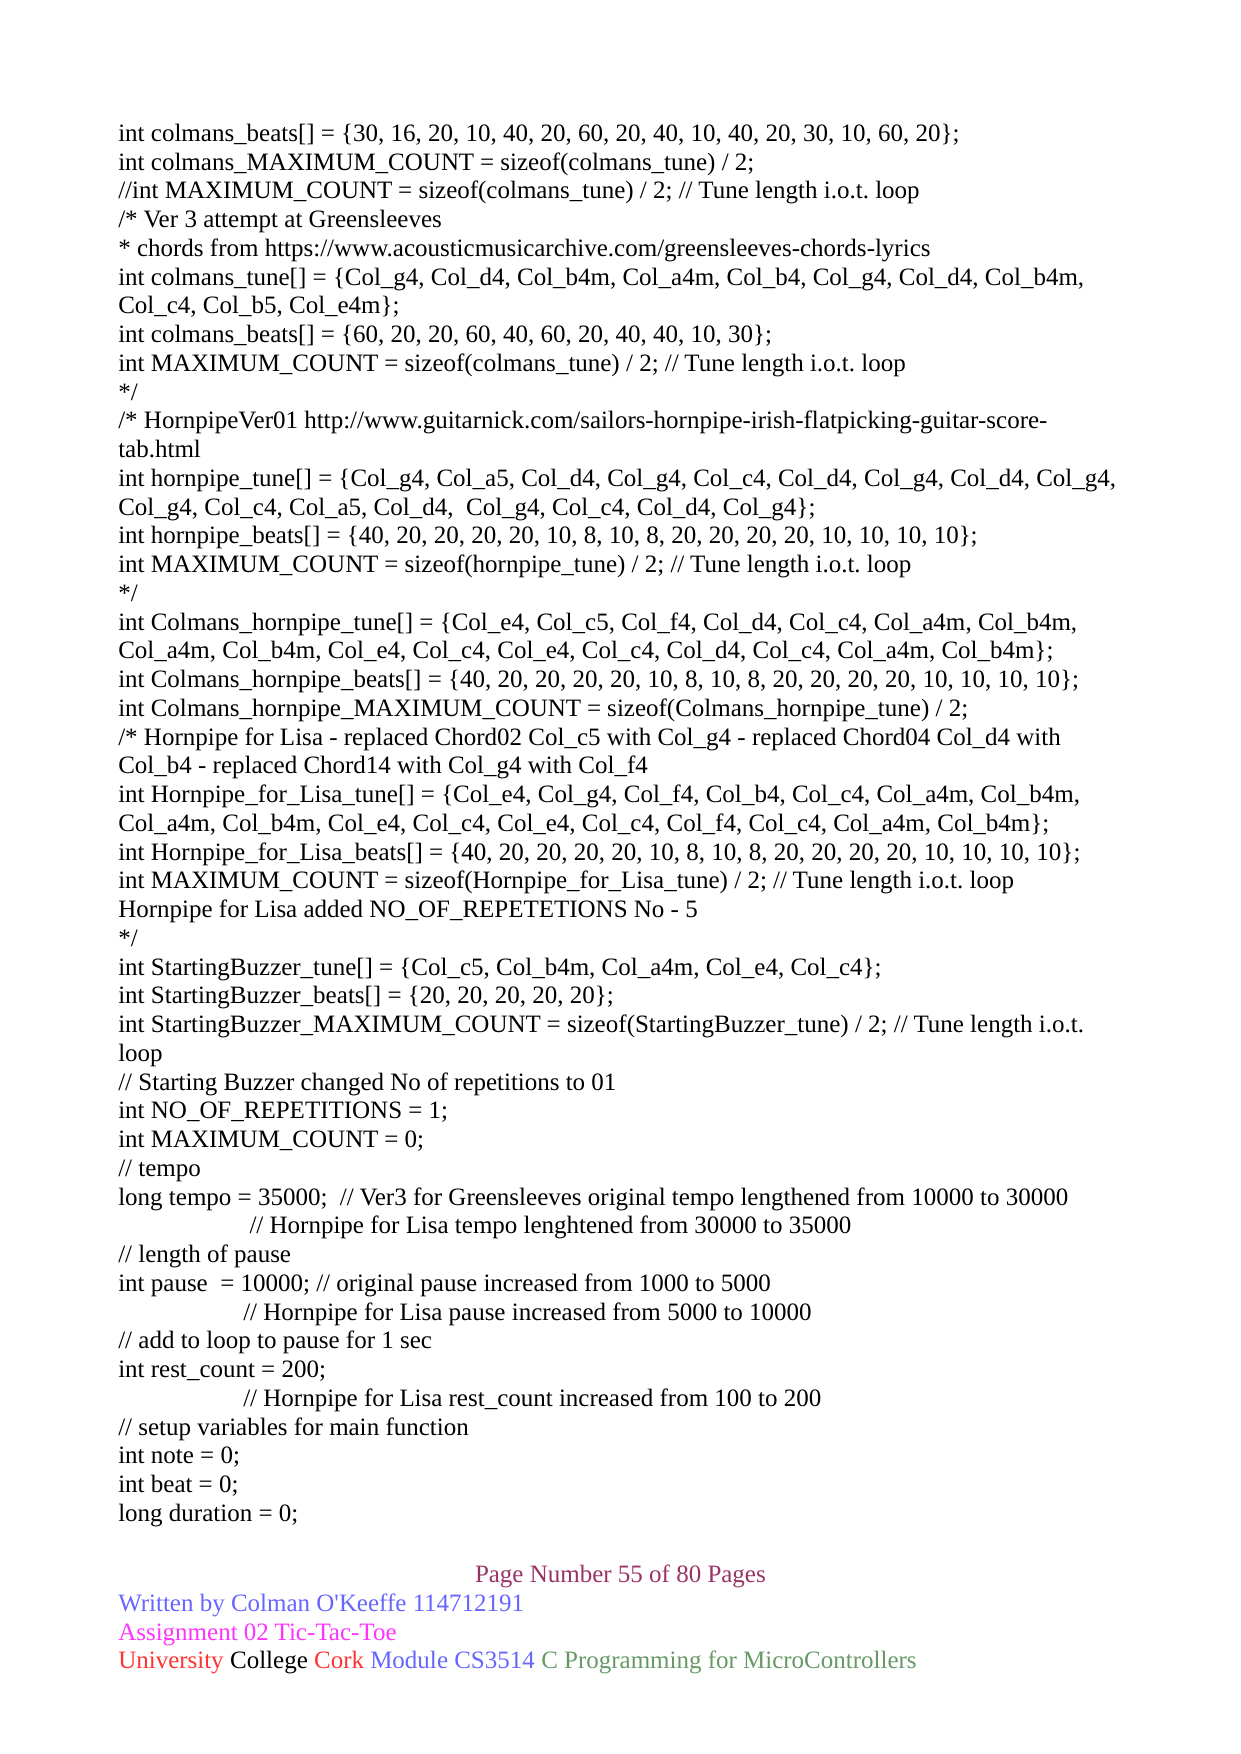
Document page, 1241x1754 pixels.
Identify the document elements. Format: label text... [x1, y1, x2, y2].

text int hornpipe_tune[] = {Col_g4, Col_a5, Col_d4, Col_g4, Col_c4, Col_d4, Col_g4, Col_d4, Col_g4, Col_g4, Col_c4, Col_a5, Col_d4, Col_g4, Col_c4, Col_d4, Col_g4}; [118, 463, 1122, 521]
text int StartingBuzzer_MAXIMUM_COUNT = sizeof(StartingBuzzer_tune) / 2; // Tune length i.o.t. loop [118, 1009, 1122, 1067]
text /* Hornpipe for Lisa - replaced Chord02 Col_c5 with Col_g4 - replaced Chord04 Col_d4 with Col_b4 - replaced Chord14 with Col_g4 with Col_f4 [118, 722, 1122, 779]
text Hornpipe for Lisa added NO_OF_REPETETIONS No - 5 [118, 894, 1122, 923]
text int colmans_tune[] = {Col_g4, Col_d4, Col_b4m, Col_a4m, Col_b4, Col_g4, Col_d4, Col_b4m, Col_c4, Col_b5, Col_e4m}; [118, 262, 1122, 319]
text */ [118, 923, 1122, 952]
text int Colmans_hornpipe_beats[] = {40, 20, 20, 20, 20, 10, 8, 10, 8, 20, 20, 20, 20, 10, 10, 10, 10}; [118, 664, 1122, 693]
text int Colmans_hornpipe_MAXIMUM_COUNT = sizeof(Colmans_hornpipe_tune) / 2; [118, 693, 1122, 722]
text */ [118, 578, 1122, 607]
text int MAXIMUM_COUNT = 0; [118, 1124, 1122, 1153]
text long tempo = 35000; // Ver3 for Greensleeves original tempo lengthened from 10000 to 30000 [118, 1182, 1122, 1211]
text int colmans_MAXIMUM_COUNT = sizeof(colmans_tune) / 2; [118, 147, 1122, 176]
text int MAXIMUM_COUNT = sizeof(colmans_tune) / 2; // Tune length i.o.t. loop [118, 348, 1122, 377]
text // Hornpipe for Lisa pause increased from 5000 to 10000 [118, 1297, 1122, 1326]
text int Colmans_hornpipe_tune[] = {Col_e4, Col_c5, Col_f4, Col_d4, Col_c4, Col_a4m, Col_b4m, Col_a4m, Col_b4m, Col_e4, Col_c4, Col_e4, Col_c4, Col_d4, Col_c4, Col_a4m, Col_b4m}; [118, 607, 1122, 664]
text * chords from https://www.acousticmusicarchive.com/greensleeves-chords-lyrics [118, 233, 1122, 262]
text int colmans_beats[] = {30, 16, 20, 10, 40, 20, 60, 20, 40, 10, 40, 20, 30, 10, 60, 20}; [118, 118, 1122, 147]
text int colmans_beats[] = {60, 20, 20, 60, 40, 60, 20, 40, 40, 10, 30}; [118, 319, 1122, 348]
text int pause = 10000; // original pause increased from 1000 to 5000 [118, 1268, 1122, 1297]
text int note = 0; [118, 1441, 1122, 1469]
text //int MAXIMUM_COUNT = sizeof(colmans_tune) / 2; // Tune length i.o.t. loop [118, 176, 1122, 204]
text // Hornpipe for Lisa tempo lenghtened from 30000 to 35000 [118, 1211, 1122, 1239]
text // Starting Buzzer changed No of repetitions to 01 [118, 1067, 1122, 1096]
text /* Ver 3 attempt at Greensleeves [118, 204, 1122, 233]
text // Hornpipe for Lisa rest_count increased from 100 to 200 [118, 1383, 1122, 1412]
text // add to loop to pause for 1 sec [118, 1326, 1122, 1354]
text int MAXIMUM_COUNT = sizeof(hornpipe_tune) / 2; // Tune length i.o.t. loop [118, 549, 1122, 578]
text // tempo [118, 1153, 1122, 1182]
text int StartingBuzzer_beats[] = {20, 20, 20, 20, 20}; [118, 981, 1122, 1009]
text int Hornpipe_for_Lisa_beats[] = {40, 20, 20, 20, 20, 10, 8, 10, 8, 20, 20, 20, 20, 10, 10, 10, 10}; [118, 837, 1122, 866]
text int StartingBuzzer_tune[] = {Col_c5, Col_b4m, Col_a4m, Col_e4, Col_c4}; [118, 952, 1122, 981]
text int MAXIMUM_COUNT = sizeof(Hornpipe_for_Lisa_tune) / 2; // Tune length i.o.t. loop [118, 866, 1122, 894]
text */ [118, 377, 1122, 406]
text /* HornpipeVer01 http://www.guitarnick.com/sailors-hornpipe-irish-flatpicking-guitar-score-tab.html [118, 406, 1122, 463]
text int rest_count = 200; [118, 1354, 1122, 1383]
text int beat = 0; [118, 1469, 1122, 1498]
text int NO_OF_REPETITIONS = 1; [118, 1096, 1122, 1124]
text long duration = 0; [118, 1498, 1122, 1527]
text int Hornpipe_for_Lisa_tune[] = {Col_e4, Col_g4, Col_f4, Col_b4, Col_c4, Col_a4m, Col_b4m, Col_a4m, Col_b4m, Col_e4, Col_c4, Col_e4, Col_c4, Col_f4, Col_c4, Col_a4m, Col_b4m}; [118, 779, 1122, 837]
text // length of pause [118, 1239, 1122, 1268]
text // setup variables for main function [118, 1412, 1122, 1441]
text int hornpipe_beats[] = {40, 20, 20, 20, 20, 10, 8, 10, 8, 20, 20, 20, 20, 10, 10, 10, 10}; [118, 521, 1122, 549]
